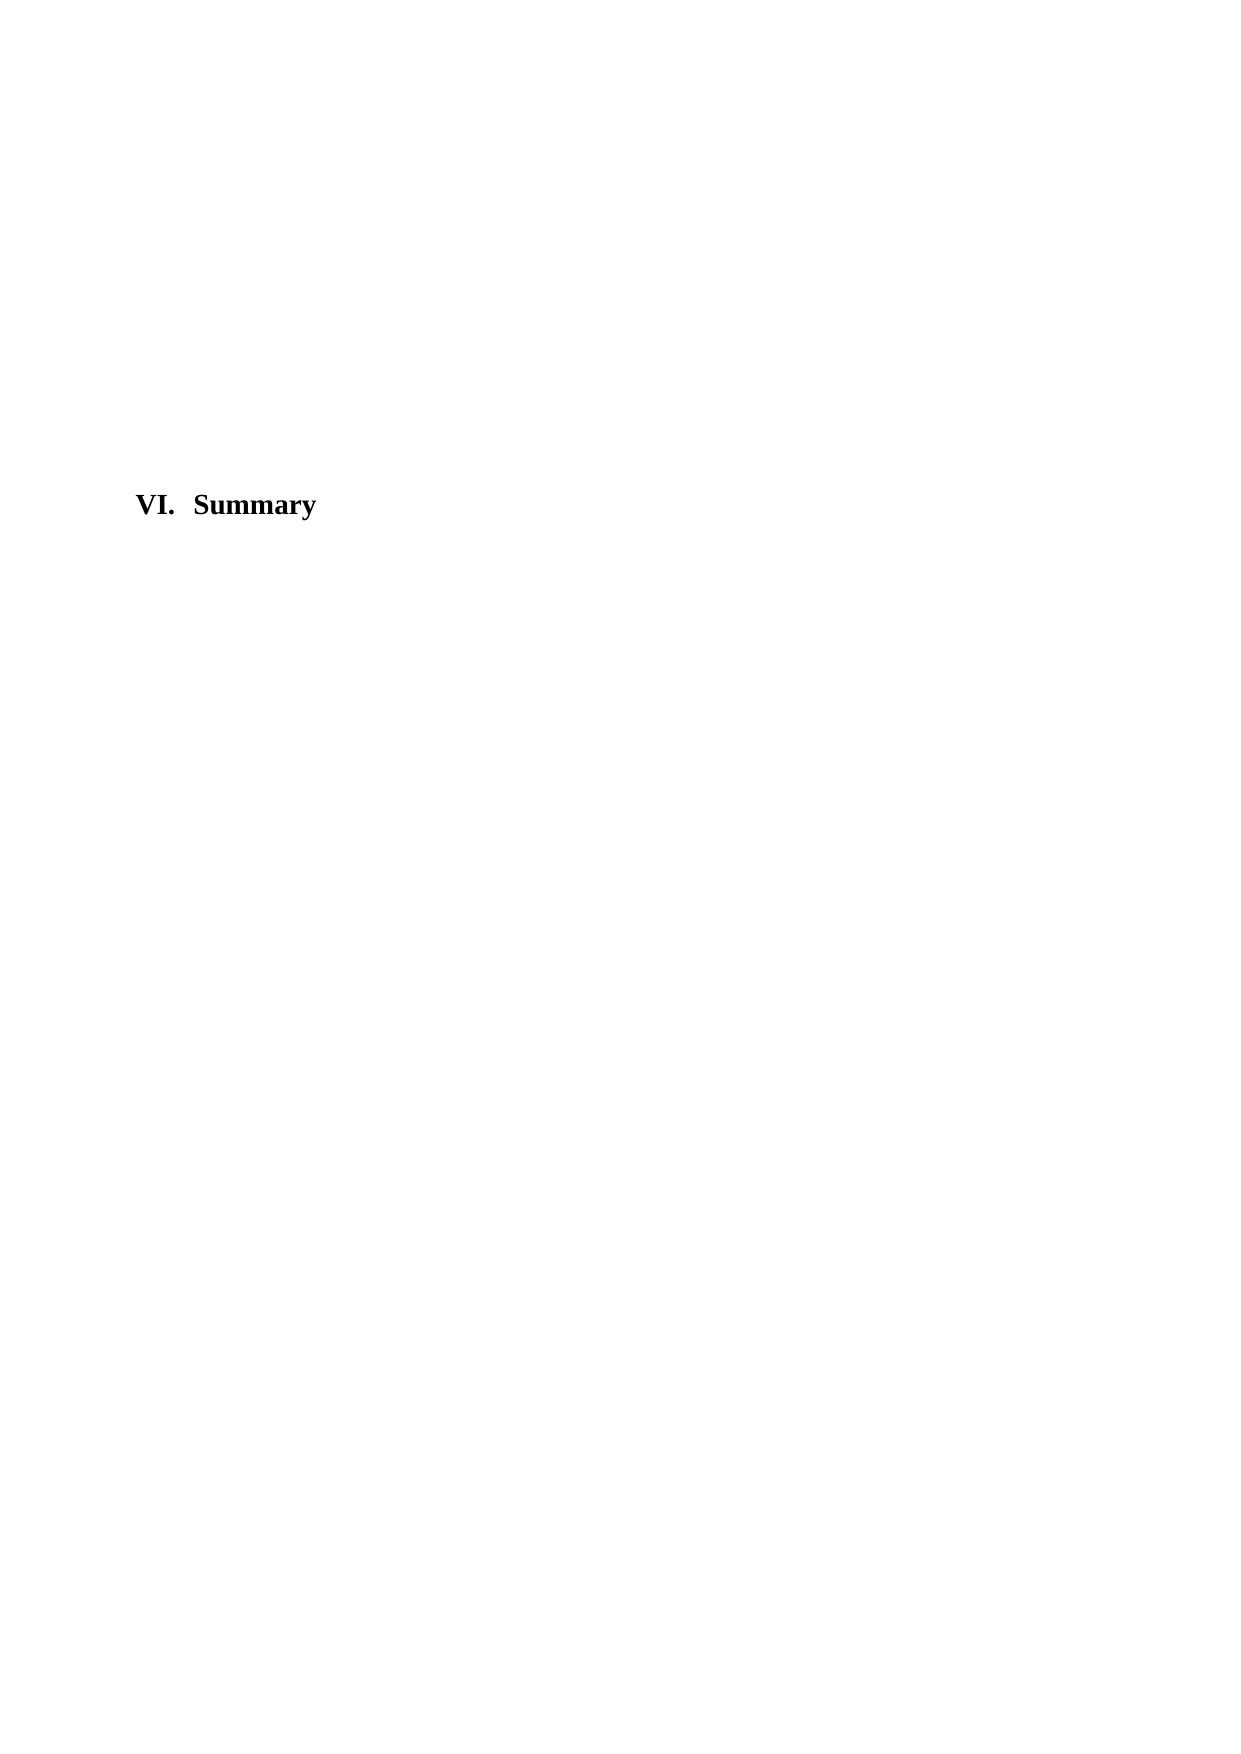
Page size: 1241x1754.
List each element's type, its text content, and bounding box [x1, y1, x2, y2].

list Summary [175, 487, 1122, 521]
